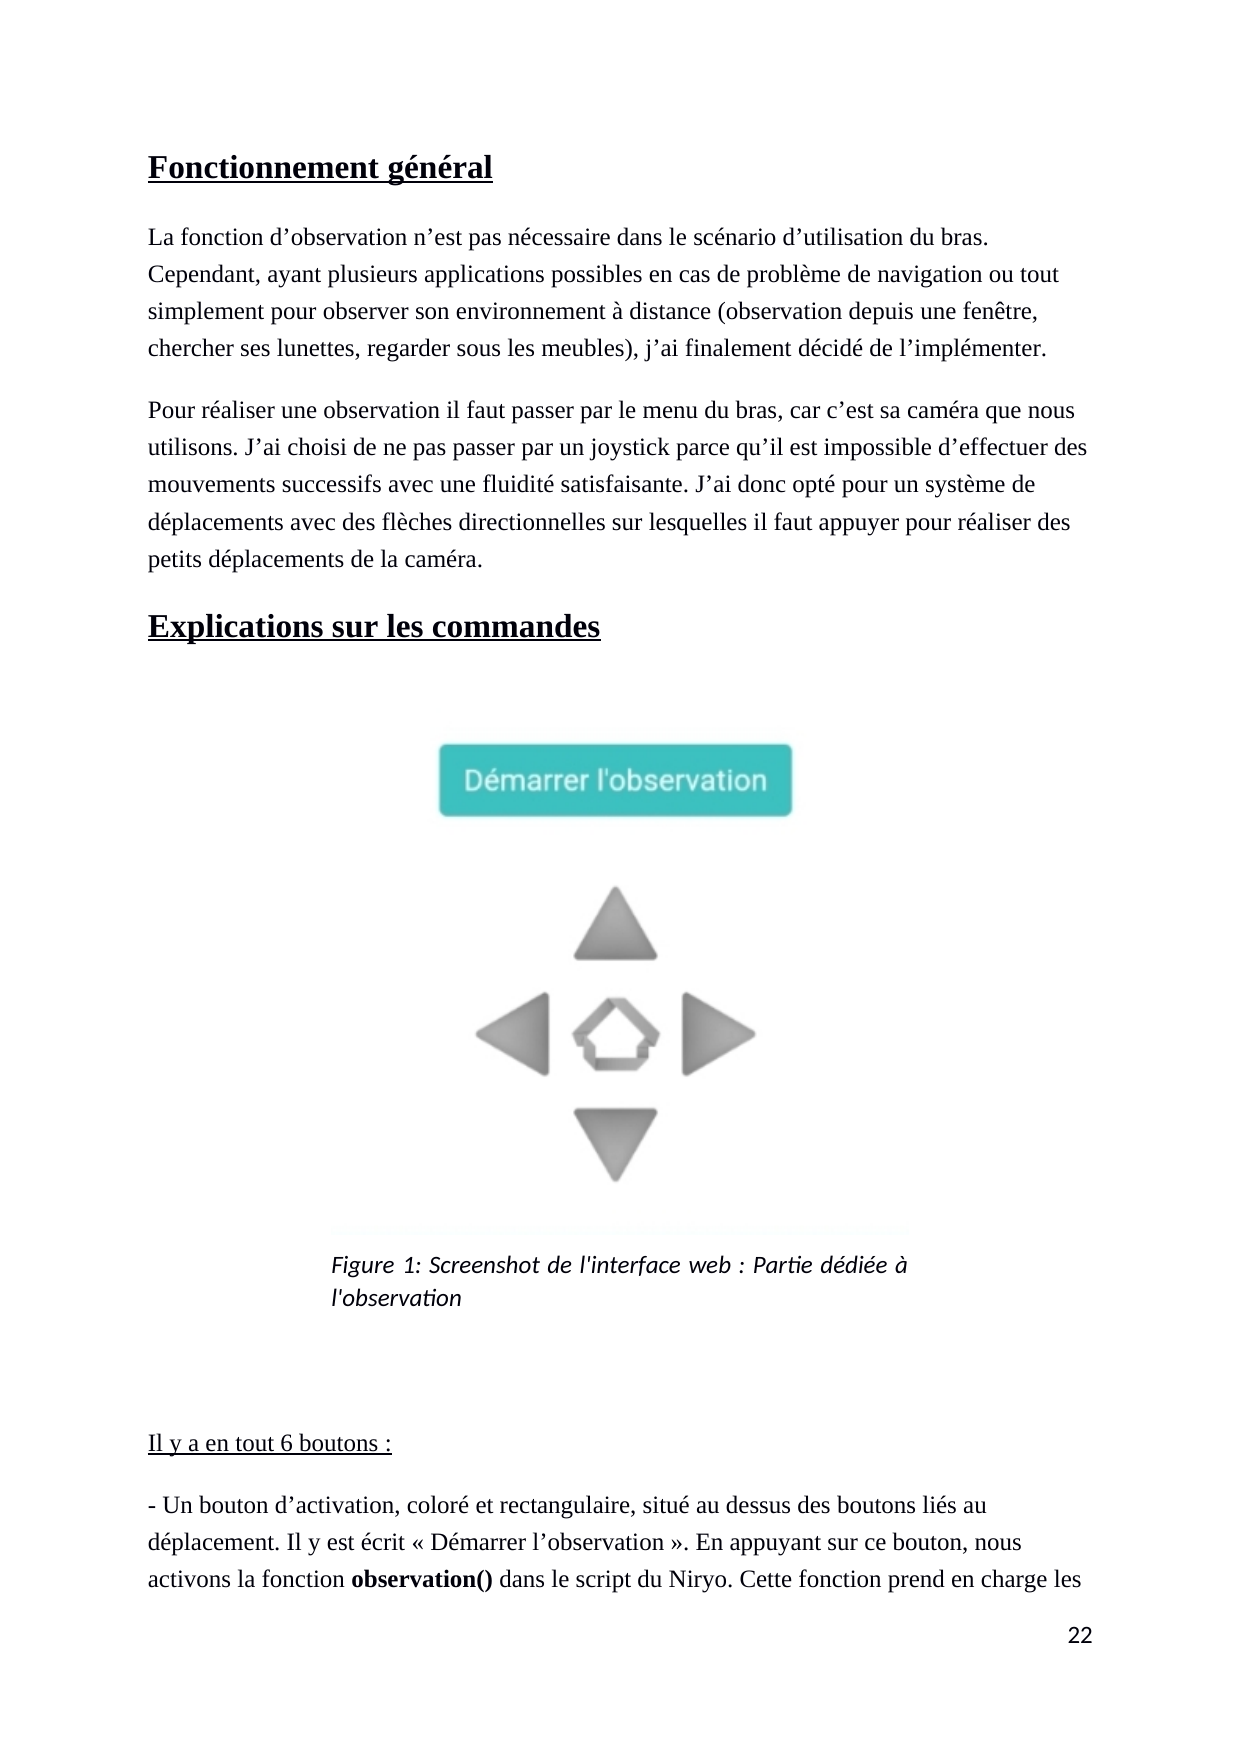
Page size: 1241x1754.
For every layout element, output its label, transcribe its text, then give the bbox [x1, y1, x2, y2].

text - Un bouton d’activation, coloré et rectangulaire, situé au dessus des boutons liés au déplacement. Il y est écrit « Démarrer l’observation ». En appuyant sur ce bouton, nous activons la fonction observation() dans le script du Niryo. Cette fonction prend en charge les [148, 1490, 1092, 1593]
picture [331, 684, 910, 1235]
text Figure 1: Screenshot de l'interface web : Partie dédiée à l'observation [331, 1235, 909, 1313]
text Explications sur les commandes [148, 606, 1092, 644]
text Pour réaliser une observation il faut passer par le menu du bras, car c’est sa caméra que nous utilisons. J’ai choisi de ne pas passer par un joystick parce qu’il est impossible d’effectuer des mouvements successifs avec une fluidité satisfaisante. J’ai donc opté pour un système de déplacements avec des flèches directionnelles sur lesquelles il faut appuyer pour réaliser des petits déplacements de la caméra. [148, 395, 1092, 572]
text Il y a en tout 6 boutons : [148, 1428, 1092, 1457]
text Fonctionnement général [148, 148, 1092, 186]
text La fonction d’observation n’est pas nécessaire dans le scénario d’utilisation du bras. Cependant, ayant plusieurs applications possibles en cas de problème de navigation ou tout simplement pour observer son environnement à distance (observation depuis une fenêtre, chercher ses lunettes, regarder sous les meubles), j’ai finalement décidé de l’implémenter. [148, 222, 1092, 362]
